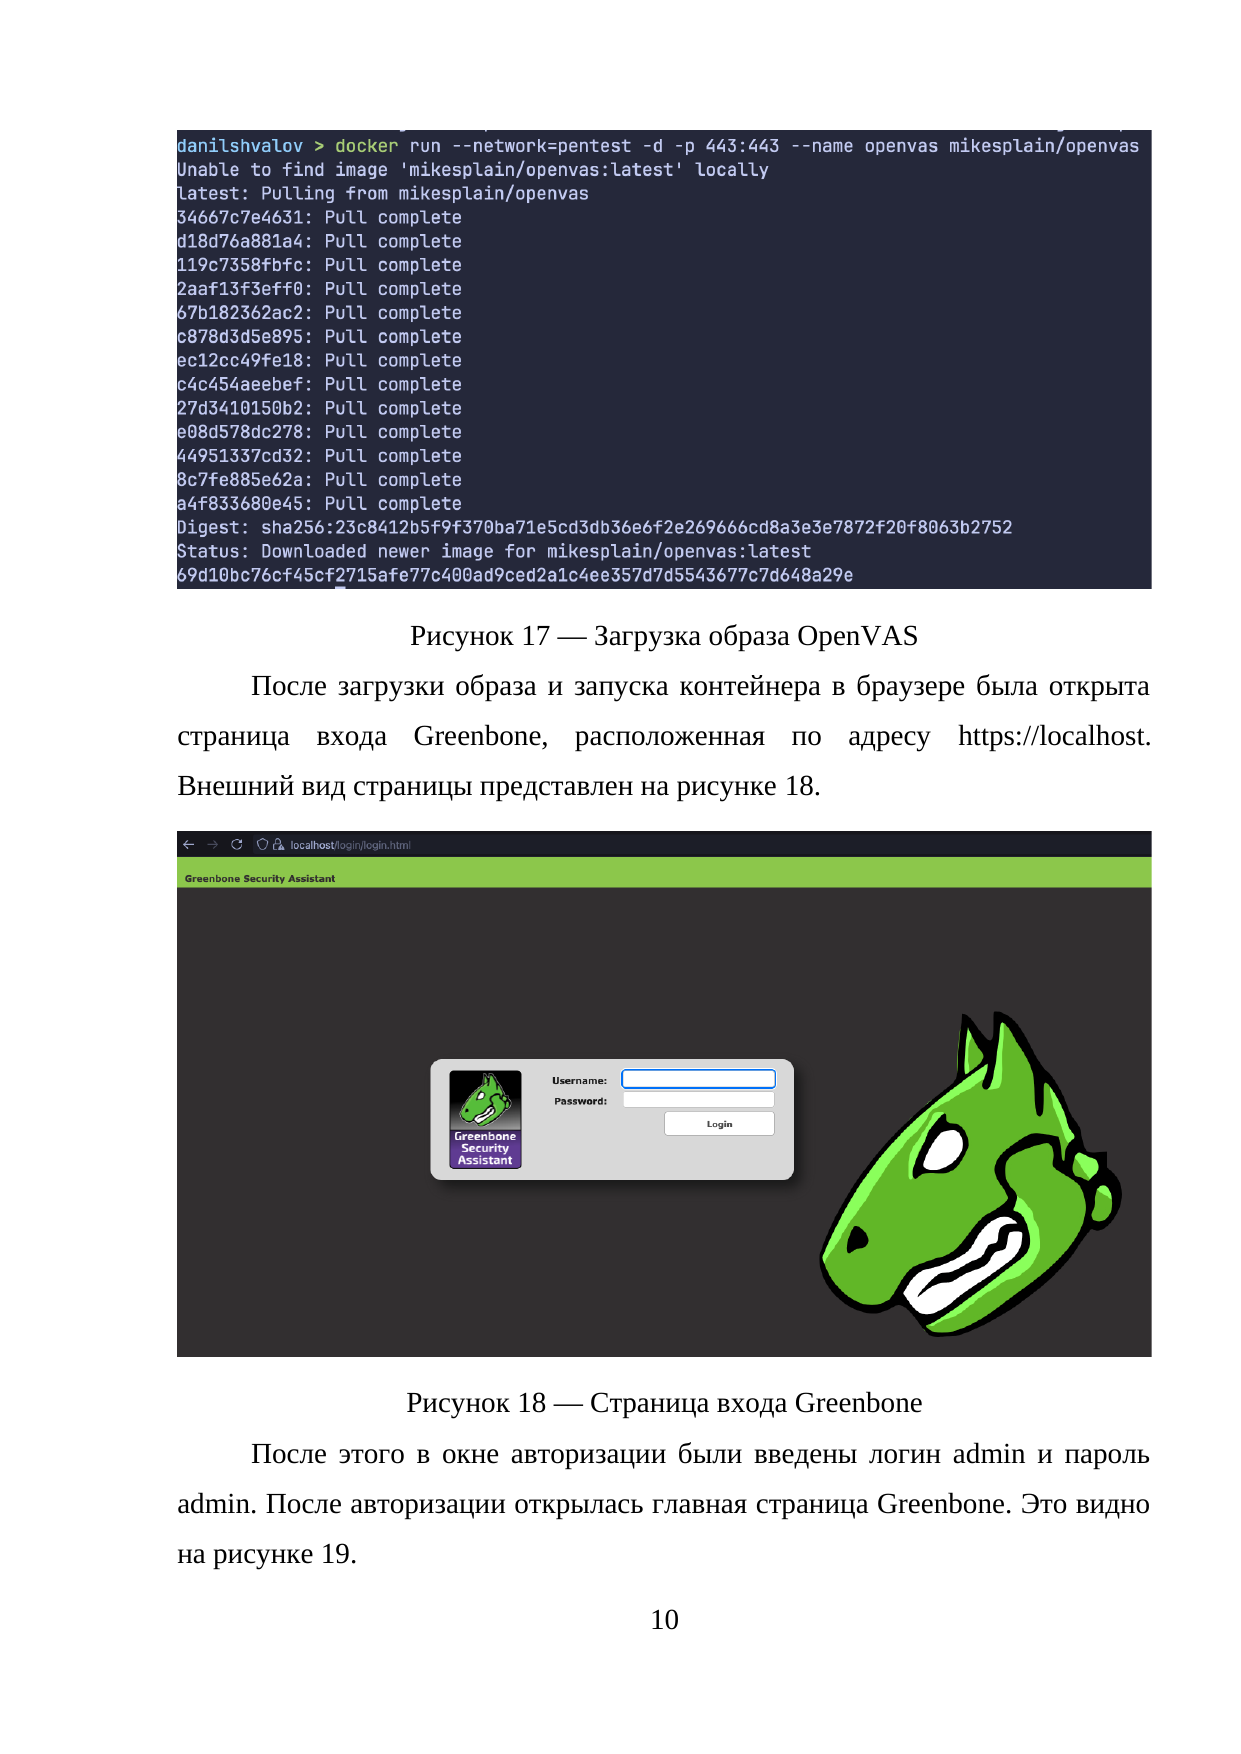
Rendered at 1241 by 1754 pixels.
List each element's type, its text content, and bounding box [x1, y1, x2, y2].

text Рисунок 17 — Загрузка образа OpenVAS [177, 589, 1152, 651]
text После загрузки образа и запуска контейнера в браузере была открыта страница входа Greenbone, расположенная по адресу https://localhost. Внешний вид страницы представлен на рисунке 18. [177, 668, 1152, 802]
text После этого в окне авторизации были введены логин admin и пароль admin. После авторизации открылась главная страница Greenbone. Это видно на рисунке 19. [177, 1436, 1152, 1570]
picture [177, 130, 1152, 589]
picture [177, 831, 1152, 1357]
text Рисунок 18 — Страница входа Greenbone [177, 1357, 1152, 1419]
